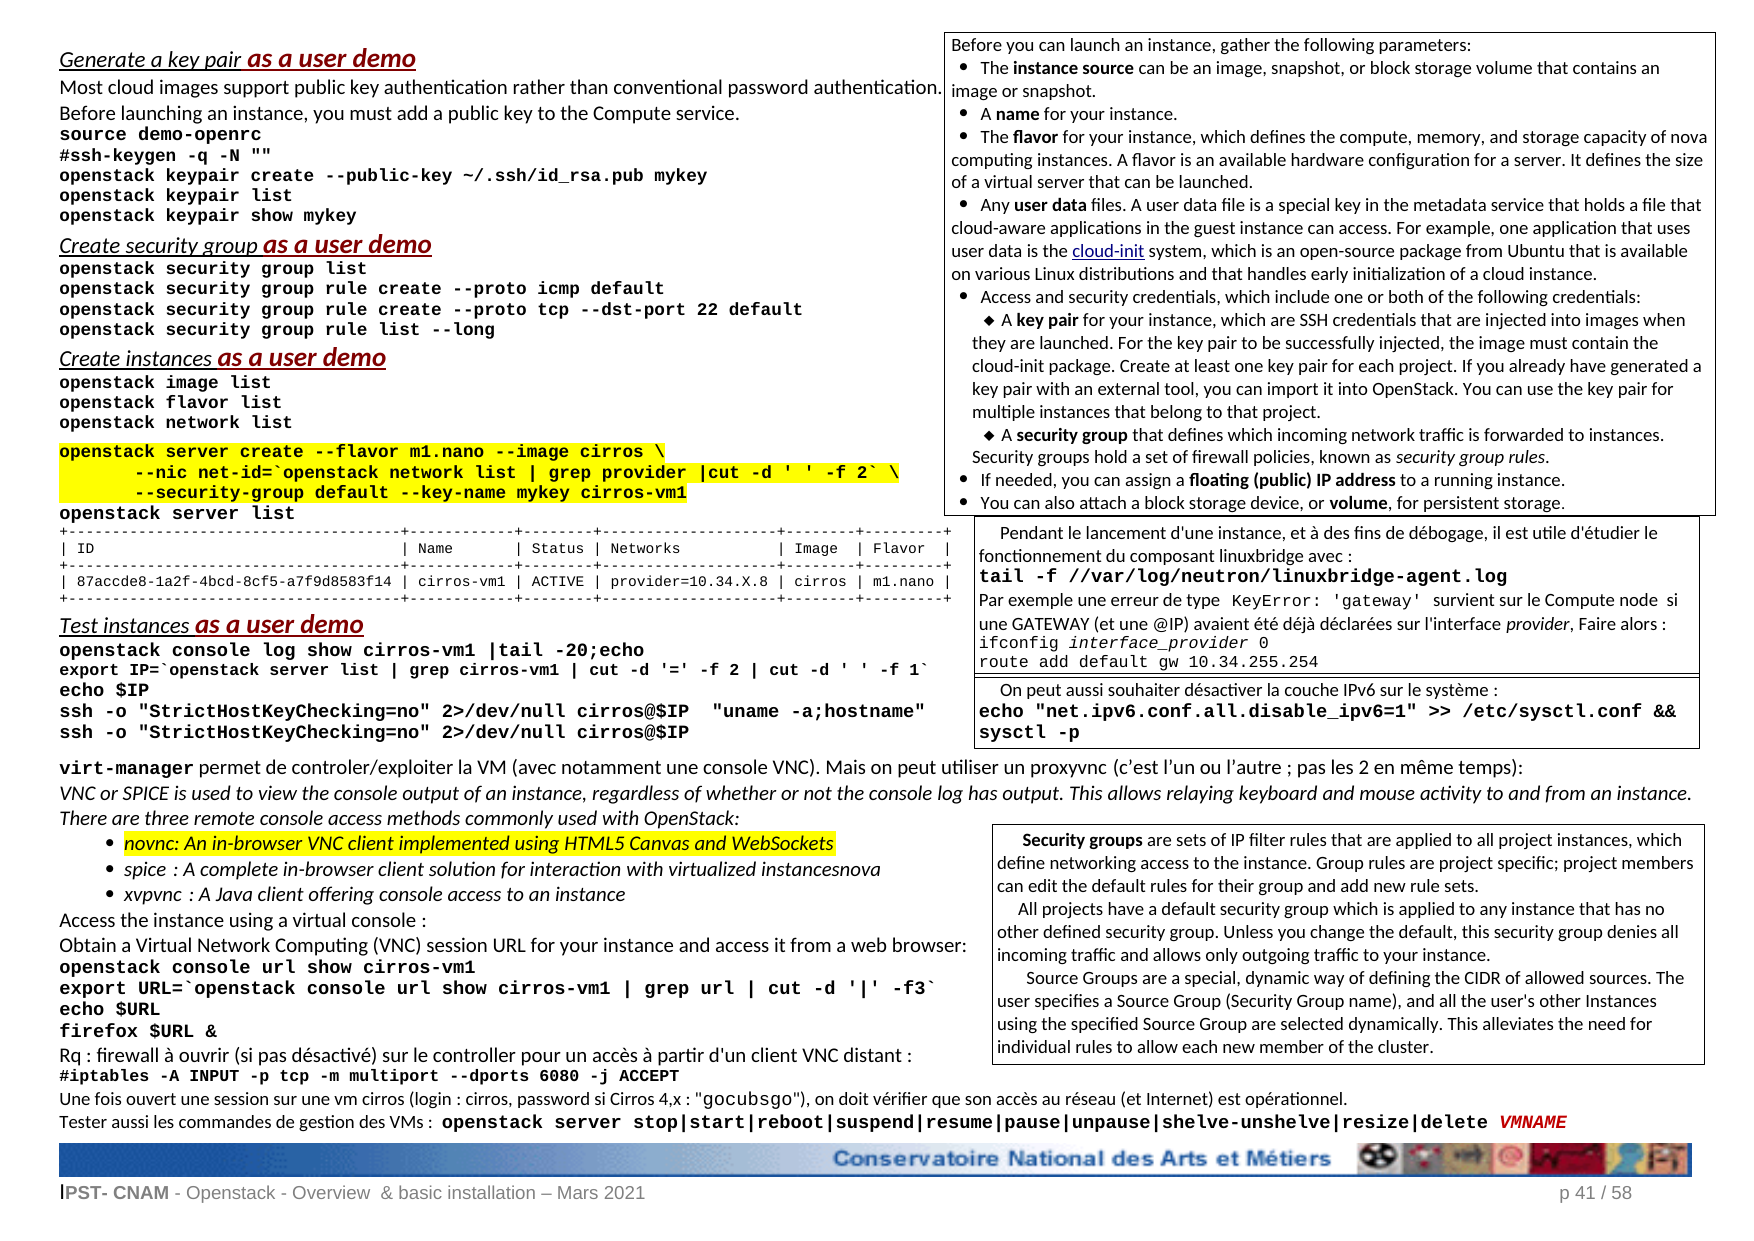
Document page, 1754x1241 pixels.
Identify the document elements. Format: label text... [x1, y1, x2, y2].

text openstack security group list [59, 260, 944, 280]
text Test instances as a user demo [975, 607, 1695, 641]
text --nic net-id=`openstack network list | grep provider |cut -d ' ' -f 2` \ [59, 463, 944, 483]
text Obtain a Virtual Network Computing (VNC) session URL for your instance and access it from a web browser: [59, 932, 992, 958]
text +--------------------------------------+------------+--------+--------------------+--------+---------+ [59, 525, 974, 541]
text openstack console log show cirros-vm1 |tail -20;echo [975, 641, 1695, 662]
text virt-manager permet de controler/exploiter la VM (avec notamment une console VNC). Mais on peut utiliser un proxyvnc (c’est l’un ou l’autre ; pas les 2 en même temps): [59, 754, 1695, 780]
text Une fois ouvert une session sur une vm cirros (login : cirros, password si Cirros 4,x : "gocubsgo"), on doit vérifier que son accès au réseau (et Internet) est opérationnel. [59, 1087, 1695, 1111]
text #ssh-keygen -q -N "" [59, 146, 944, 167]
text openstack keypair list [59, 187, 944, 207]
text openstack security group rule create --proto icmp default [59, 280, 944, 300]
text openstack network list [59, 413, 944, 434]
text openstack console url show cirros-vm1 [993, 958, 1695, 979]
text openstack server list [59, 503, 974, 525]
text +--------------------------------------+------------+--------+--------------------+--------+---------+ [975, 525, 1695, 541]
text echo $URL [993, 1000, 1695, 1021]
text echo $IP [975, 681, 1695, 702]
text | ID | Name | Status | Networks | Image | Flavor | [975, 541, 1695, 558]
text openstack console log show cirros-vm1 |tail -20;echo [59, 641, 974, 662]
text ssh -o "StrictHostKeyChecking=no" 2>/dev/null cirros@$IP "uname -a;hostname" [59, 702, 974, 723]
text ssh -o "StrictHostKeyChecking=no" 2>/dev/null cirros@$IP [975, 723, 1695, 744]
text +--------------------------------------+------------+--------+--------------------+--------+---------+ [59, 558, 974, 574]
text | 87accde8-1a2f-4bcd-8cf5-a7f9d8583f14 | cirros-vm1 | ACTIVE | provider=10.34.X.8 | cirros | m1.nano | [59, 574, 974, 591]
text openstack security group rule create --proto tcp --dst-port 22 default [59, 300, 944, 320]
text Tester aussi les commandes de gestion des VMs : openstack server stop|start|reboot|suspend|resume|pause|unpause|shelve-unshelve|resize|delete VMNAME [59, 1111, 1695, 1134]
text export IP=`openstack server list | grep cirros-vm1 | cut -d '=' -f 2 | cut -d ' ' -f 1` [975, 662, 1695, 673]
text Most cloud images support public key authentication rather than conventional password authentication. [59, 74, 944, 100]
list xvpvnc : A Java client offering console access to an instance [993, 881, 1695, 907]
text Access the instance using a virtual console : [993, 907, 1695, 932]
text firefox $URL & [993, 1021, 1695, 1043]
text VNC or SPICE is used to view the console output of an instance, regardless of whether or not the console log has output. This allows relaying keyboard and mouse activity to and from an instance. There are three remote console access methods commonly used with OpenStack: [59, 780, 1695, 831]
text openstack keypair show mykey [59, 207, 944, 227]
text source demo-openrc [59, 125, 944, 146]
list If needed, you can assign a floating (public) IP address to a running instance. [945, 468, 1709, 491]
text firefox $URL & [59, 1021, 992, 1043]
list spice : A complete in-browser client solution for interaction with virtualized instancesnova [993, 856, 1695, 881]
text Before launching an instance, you must add a public key to the Compute service. [59, 100, 944, 125]
list A name for your instance. [945, 102, 1709, 125]
text [945, 33, 1715, 515]
text openstack server create --flavor m1.nano --image cirros \ [59, 443, 944, 463]
list A key pair for your instance, which are SSH credentials that are injected into images when they are launched. For the key pair to be successfully injected, the image must contain the cloud-init package. Create at least one key pair for each project. If you already have generated a key pair with an external tool, you can import it into OpenStack. You can use the key pair for multiple instances that belong to that project. [954, 308, 1709, 423]
text openstack keypair create --public-key ~/.ssh/id_rsa.pub mykey [59, 167, 944, 187]
list xvpvnc : A Java client offering console access to an instance [106, 881, 992, 907]
text Create security group as a user demo [59, 227, 944, 260]
text Generate a key pair as a user demo [59, 41, 944, 74]
text Create instances as a user demo [59, 340, 944, 373]
text Access the instance using a virtual console : [59, 907, 992, 932]
text export IP=`openstack server list | grep cirros-vm1 | cut -d '=' -f 2 | cut -d ' ' -f 1` [59, 662, 974, 681]
list novnc: An in-browser VNC client implemented using HTML5 Canvas and WebSockets [993, 831, 1695, 856]
text export URL=`openstack console url show cirros-vm1 | grep url | cut -d '|' -f3` [59, 979, 992, 1000]
text | ID | Name | Status | Networks | Image | Flavor | [59, 541, 974, 558]
text openstack console url show cirros-vm1 [59, 958, 992, 979]
text echo $URL [59, 1000, 992, 1021]
text Rq : firewall à ouvrir (si pas désactivé) sur le controller pour un accès à partir d'un client VNC distant : [59, 1043, 1695, 1068]
text [975, 517, 1695, 525]
text +--------------------------------------+------------+--------+--------------------+--------+---------+ [59, 591, 974, 607]
text openstack security group rule list --long [59, 320, 944, 340]
list The instance source can be an image, snapshot, or block storage volume that contains an image or snapshot. [945, 56, 1709, 102]
text Test instances as a user demo [59, 607, 974, 641]
text | 87accde8-1a2f-4bcd-8cf5-a7f9d8583f14 | cirros-vm1 | ACTIVE | provider=10.34.X.8 | cirros | m1.nano | [975, 574, 1695, 591]
list The flavor for your instance, which defines the compute, memory, and storage capacity of nova computing instances. A flavor is an available hardware configuration for a server. It defines the size of a virtual server that can be launched. [945, 125, 1709, 193]
list novnc: An in-browser VNC client implemented using HTML5 Canvas and WebSockets [106, 831, 992, 856]
text [993, 979, 1695, 1000]
text --security-group default --key-name mykey cirros-vm1 [59, 483, 944, 503]
list spice : A complete in-browser client solution for interaction with virtualized instancesnova [106, 856, 992, 881]
text Obtain a Virtual Network Computing (VNC) session URL for your instance and access it from a web browser: [993, 932, 1695, 958]
text +--------------------------------------+------------+--------+--------------------+--------+---------+ [975, 591, 1695, 607]
list Access and security credentials, which include one or both of the following credentials: [945, 285, 1709, 308]
text Before you can launch an instance, gather the following parameters: [951, 33, 1709, 56]
list You can also attach a block storage device, or volume, for persistent storage. [945, 491, 1709, 514]
text echo $IP [59, 681, 974, 702]
text openstack flavor list [59, 393, 944, 413]
text ssh -o "StrictHostKeyChecking=no" 2>/dev/null cirros@$IP "uname -a;hostname" [975, 702, 1695, 723]
list A security group that defines which incoming network traffic is forwarded to instances. Security groups hold a set of firewall policies, known as security group rules. [954, 423, 1709, 468]
text ssh -o "StrictHostKeyChecking=no" 2>/dev/null cirros@$IP [59, 723, 974, 744]
text #iptables -A INPUT -p tcp -m multiport --dports 6080 -j ACCEPT [59, 1068, 1695, 1087]
list Any user data files. A user data file is a special key in the metadata service that holds a file that cloud-aware applications in the guest instance can access. For example, one application that uses user data is the cloud-init system, which is an open-source package from Ubuntu that is available on various Linux distributions and that handles early initialization of a cloud instance. [945, 193, 1709, 285]
text [975, 558, 1695, 574]
text openstack image list [59, 373, 944, 393]
